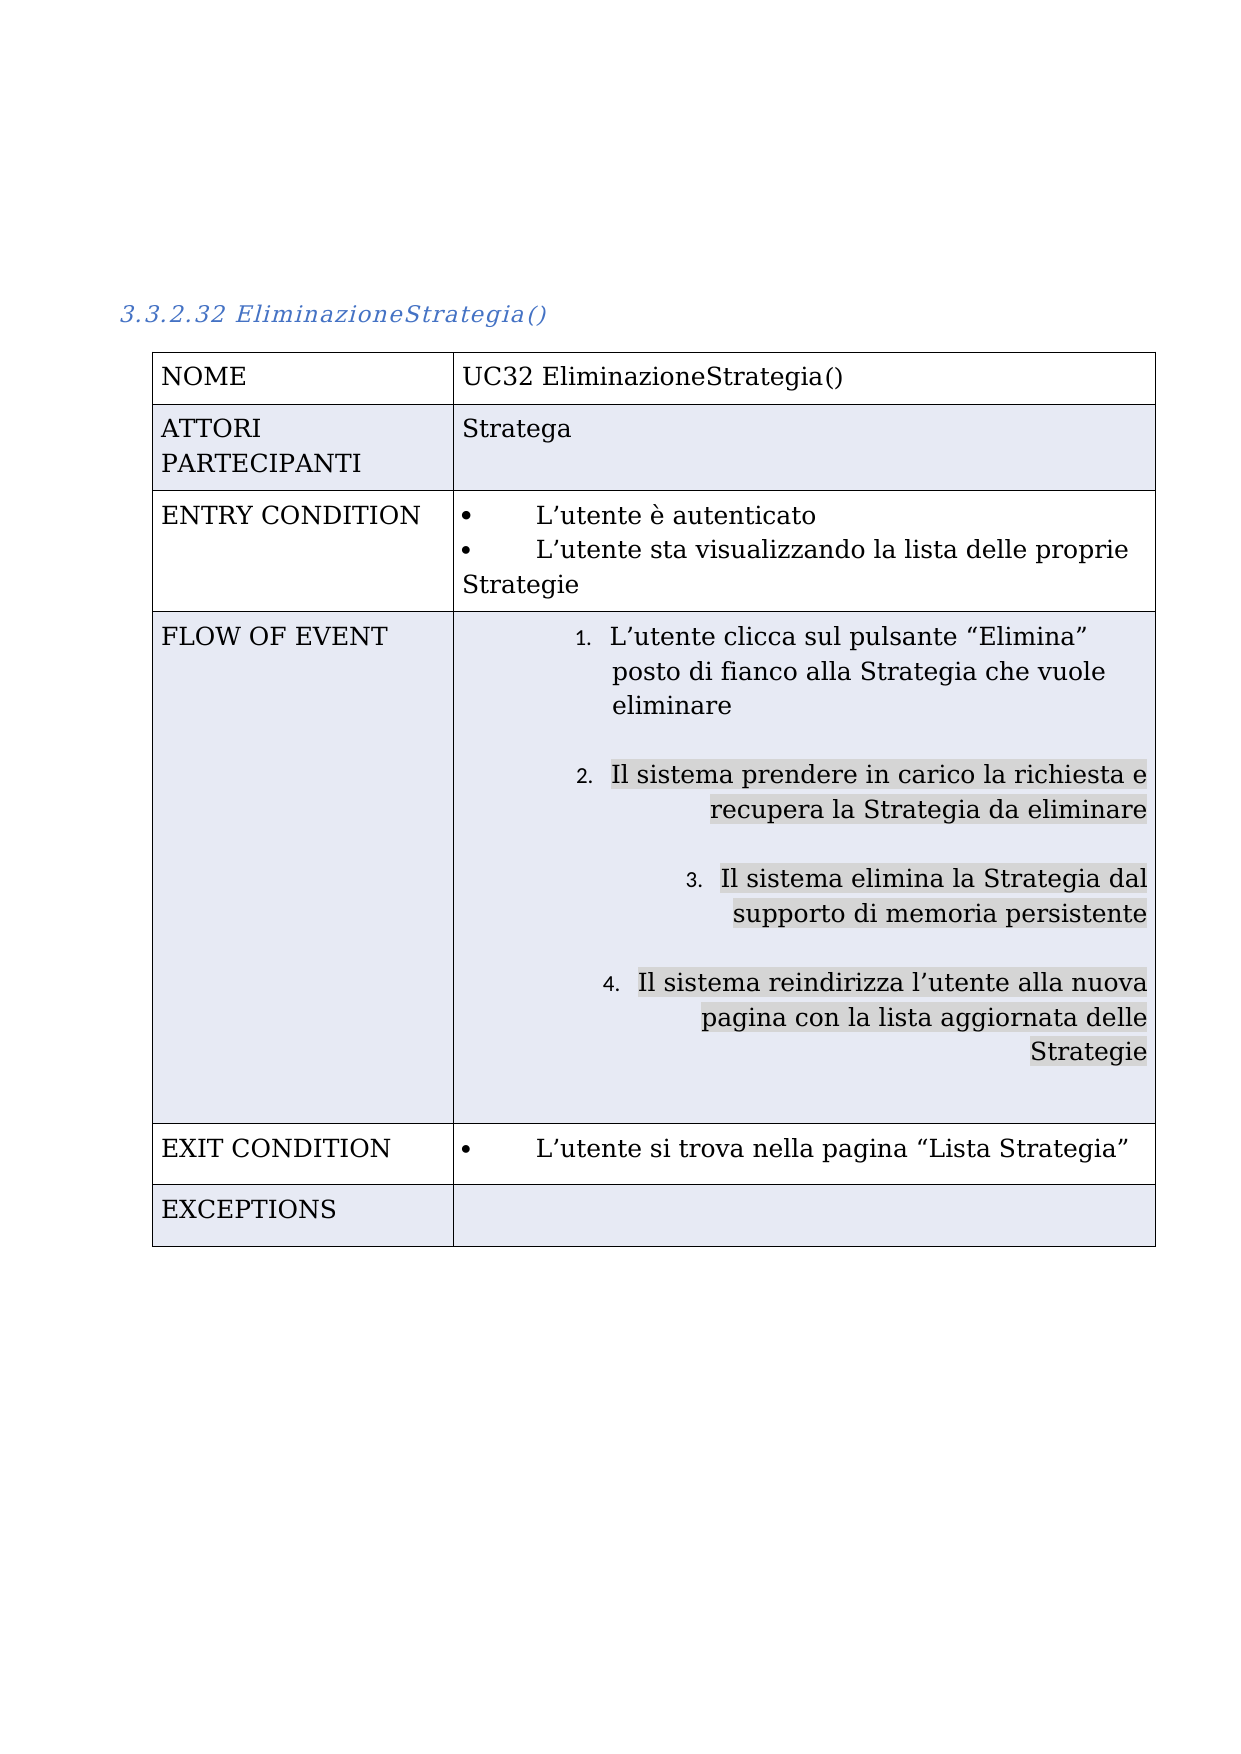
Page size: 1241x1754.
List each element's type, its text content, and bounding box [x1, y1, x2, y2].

table_cell EXCEPTIONS [153, 1185, 453, 1246]
subtitle 3.3.2.32 EliminazioneStrategia() [118, 299, 1122, 327]
table_cell ATTORI PARTECIPANTI [153, 405, 453, 490]
table_cell FLOW OF EVENT [153, 612, 453, 1123]
table_header NOME [153, 353, 453, 404]
table_cell L’utente clicca sul pulsante “Elimina” posto di fianco alla Strategia che vuole eliminare Il sistema prendere in carico la richiesta e recupera la Strategia da eliminare Il sistema elimina la Strategia dal supporto di memoria persistente Il sistema reindirizza l’utente alla nuova pagina con la lista aggiornata delle Strategie [454, 612, 1155, 1123]
table_cell ENTRY CONDITION [153, 491, 453, 611]
table_cell EXIT CONDITION [153, 1124, 453, 1184]
table_header UC32 EliminazioneStrategia() [454, 353, 1155, 404]
table_cell L’utente si trova nella pagina “Lista Strategia” [454, 1124, 1155, 1184]
table_cell Stratega [454, 405, 1155, 490]
table_cell [454, 1185, 1155, 1246]
table_cell L’utente è autenticato L’utente sta visualizzando la lista delle proprie Strategie [454, 491, 1155, 611]
